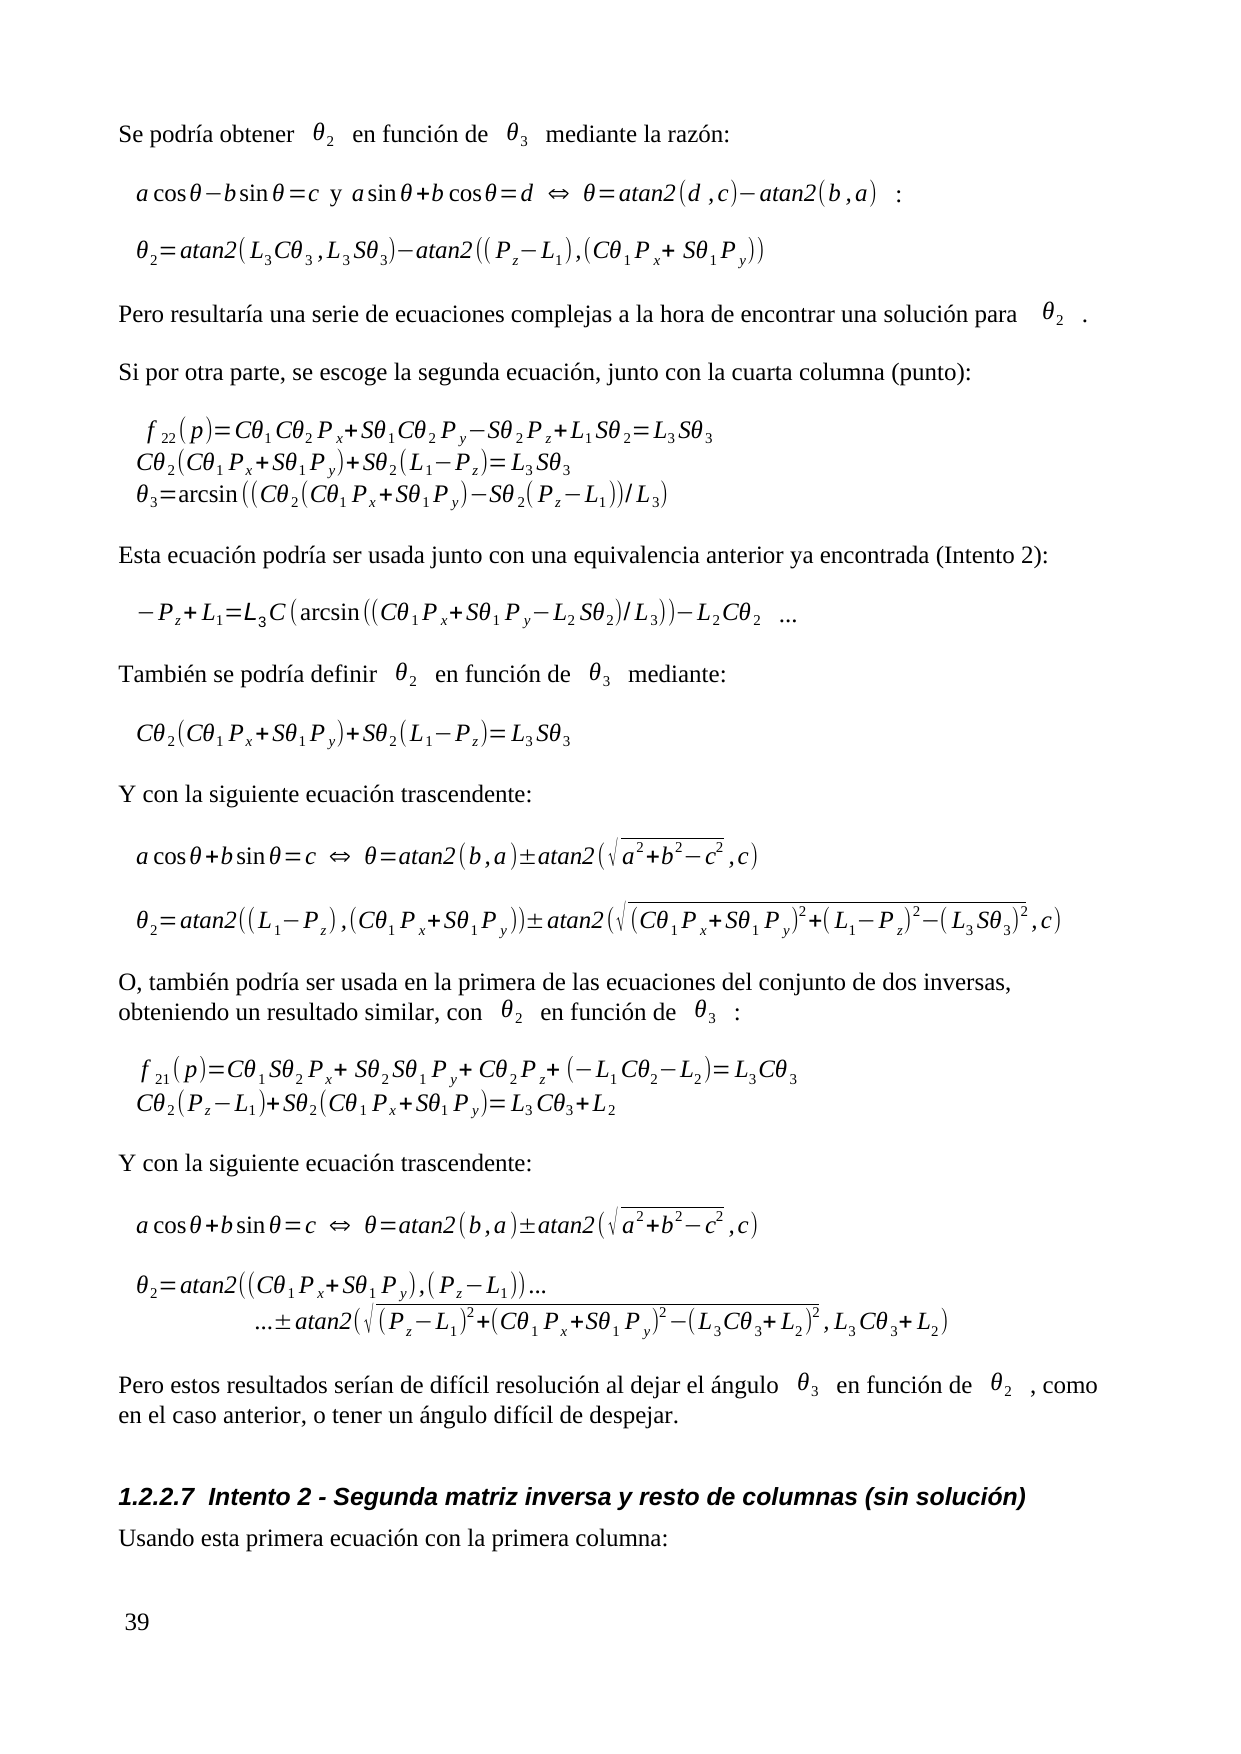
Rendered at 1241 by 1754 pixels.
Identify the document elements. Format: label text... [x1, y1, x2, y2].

text Usando esta primera ecuación con la primera columna: [118, 1523, 1122, 1552]
text : [118, 178, 1122, 208]
text También se podría definiren función demediante: [118, 658, 1122, 689]
text Esta ecuación podría ser usada junto con una equivalencia anterior ya encontrada (Intento 2): [118, 540, 1122, 568]
text O, también podría ser usada en la primera de las ecuaciones del conjunto de dos inversas, obteniendo un resultado similar, conen función de: [118, 967, 1122, 1027]
text ... [118, 597, 1122, 629]
subtitle Intento 2 - Segunda matriz inversa y resto de columnas (sin solución) [118, 1482, 1122, 1511]
text Si por otra parte, se escoge la segunda ecuación, junto con la cuarta columna (punto): [118, 357, 1122, 386]
text Y con la siguiente ecuación trascendente: [118, 779, 1122, 808]
text Pero estos resultados serían de difícil resolución al dejar el ánguloen función de, como en el caso anterior, o tener un ángulo difícil de despejar. [118, 1368, 1122, 1428]
text Pero resultaría una serie de ecuaciones complejas a la hora de encontrar una solución para . [118, 297, 1122, 329]
text Se podría obteneren función demediante la razón: [118, 118, 1122, 149]
text Y con la siguiente ecuación trascendente: [118, 1148, 1122, 1177]
